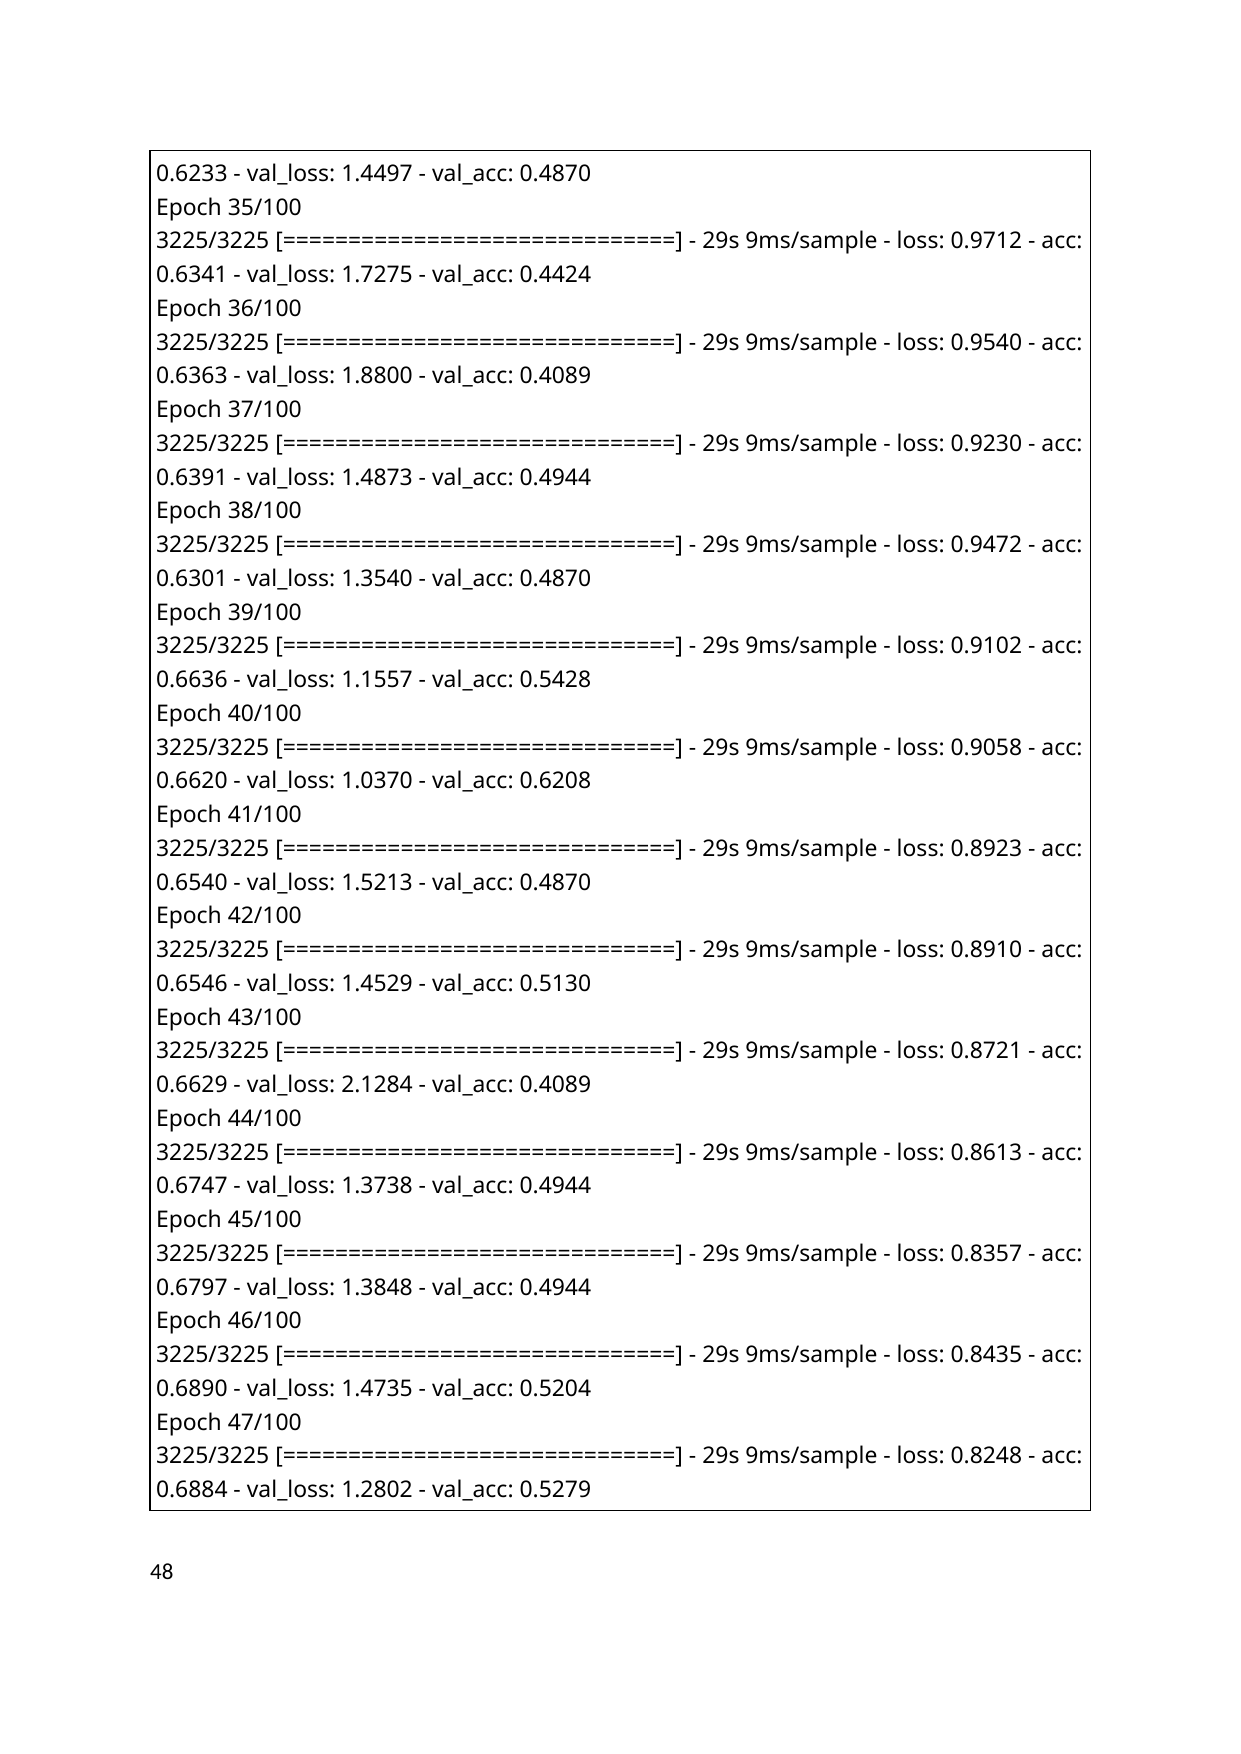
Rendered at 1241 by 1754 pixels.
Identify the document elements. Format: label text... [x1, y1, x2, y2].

table_header 0.6233 - val_loss: 1.4497 - val_acc: 0.4870 Epoch 35/100 3225/3225 [==============================] - 29s 9ms/sample - loss: 0.9712 - acc: 0.6341 - val_loss: 1.7275 - val_acc: 0.4424 Epoch 36/100 3225/3225 [==============================] - 29s 9ms/sample - loss: 0.9540 - acc: 0.6363 - val_loss: 1.8800 - val_acc: 0.4089 Epoch 37/100 3225/3225 [==============================] - 29s 9ms/sample - loss: 0.9230 - acc: 0.6391 - val_loss: 1.4873 - val_acc: 0.4944 Epoch 38/100 3225/3225 [==============================] - 29s 9ms/sample - loss: 0.9472 - acc: 0.6301 - val_loss: 1.3540 - val_acc: 0.4870 Epoch 39/100 3225/3225 [==============================] - 29s 9ms/sample - loss: 0.9102 - acc: 0.6636 - val_loss: 1.1557 - val_acc: 0.5428 Epoch 40/100 3225/3225 [==============================] - 29s 9ms/sample - loss: 0.9058 - acc: 0.6620 - val_loss: 1.0370 - val_acc: 0.6208 Epoch 41/100 3225/3225 [==============================] - 29s 9ms/sample - loss: 0.8923 - acc: 0.6540 - val_loss: 1.5213 - val_acc: 0.4870 Epoch 42/100 3225/3225 [==============================] - 29s 9ms/sample - loss: 0.8910 - acc: 0.6546 - val_loss: 1.4529 - val_acc: 0.5130 Epoch 43/100 3225/3225 [==============================] - 29s 9ms/sample - loss: 0.8721 - acc: 0.6629 - val_loss: 2.1284 - val_acc: 0.4089 Epoch 44/100 3225/3225 [==============================] - 29s 9ms/sample - loss: 0.8613 - acc: 0.6747 - val_loss: 1.3738 - val_acc: 0.4944 Epoch 45/100 3225/3225 [==============================] - 29s 9ms/sample - loss: 0.8357 - acc: 0.6797 - val_loss: 1.3848 - val_acc: 0.4944 Epoch 46/100 3225/3225 [==============================] - 29s 9ms/sample - loss: 0.8435 - acc: 0.6890 - val_loss: 1.4735 - val_acc: 0.5204 Epoch 47/100 3225/3225 [==============================] - 29s 9ms/sample - loss: 0.8248 - acc: 0.6884 - val_loss: 1.2802 - val_acc: 0.5279 [151, 151, 1090, 1510]
